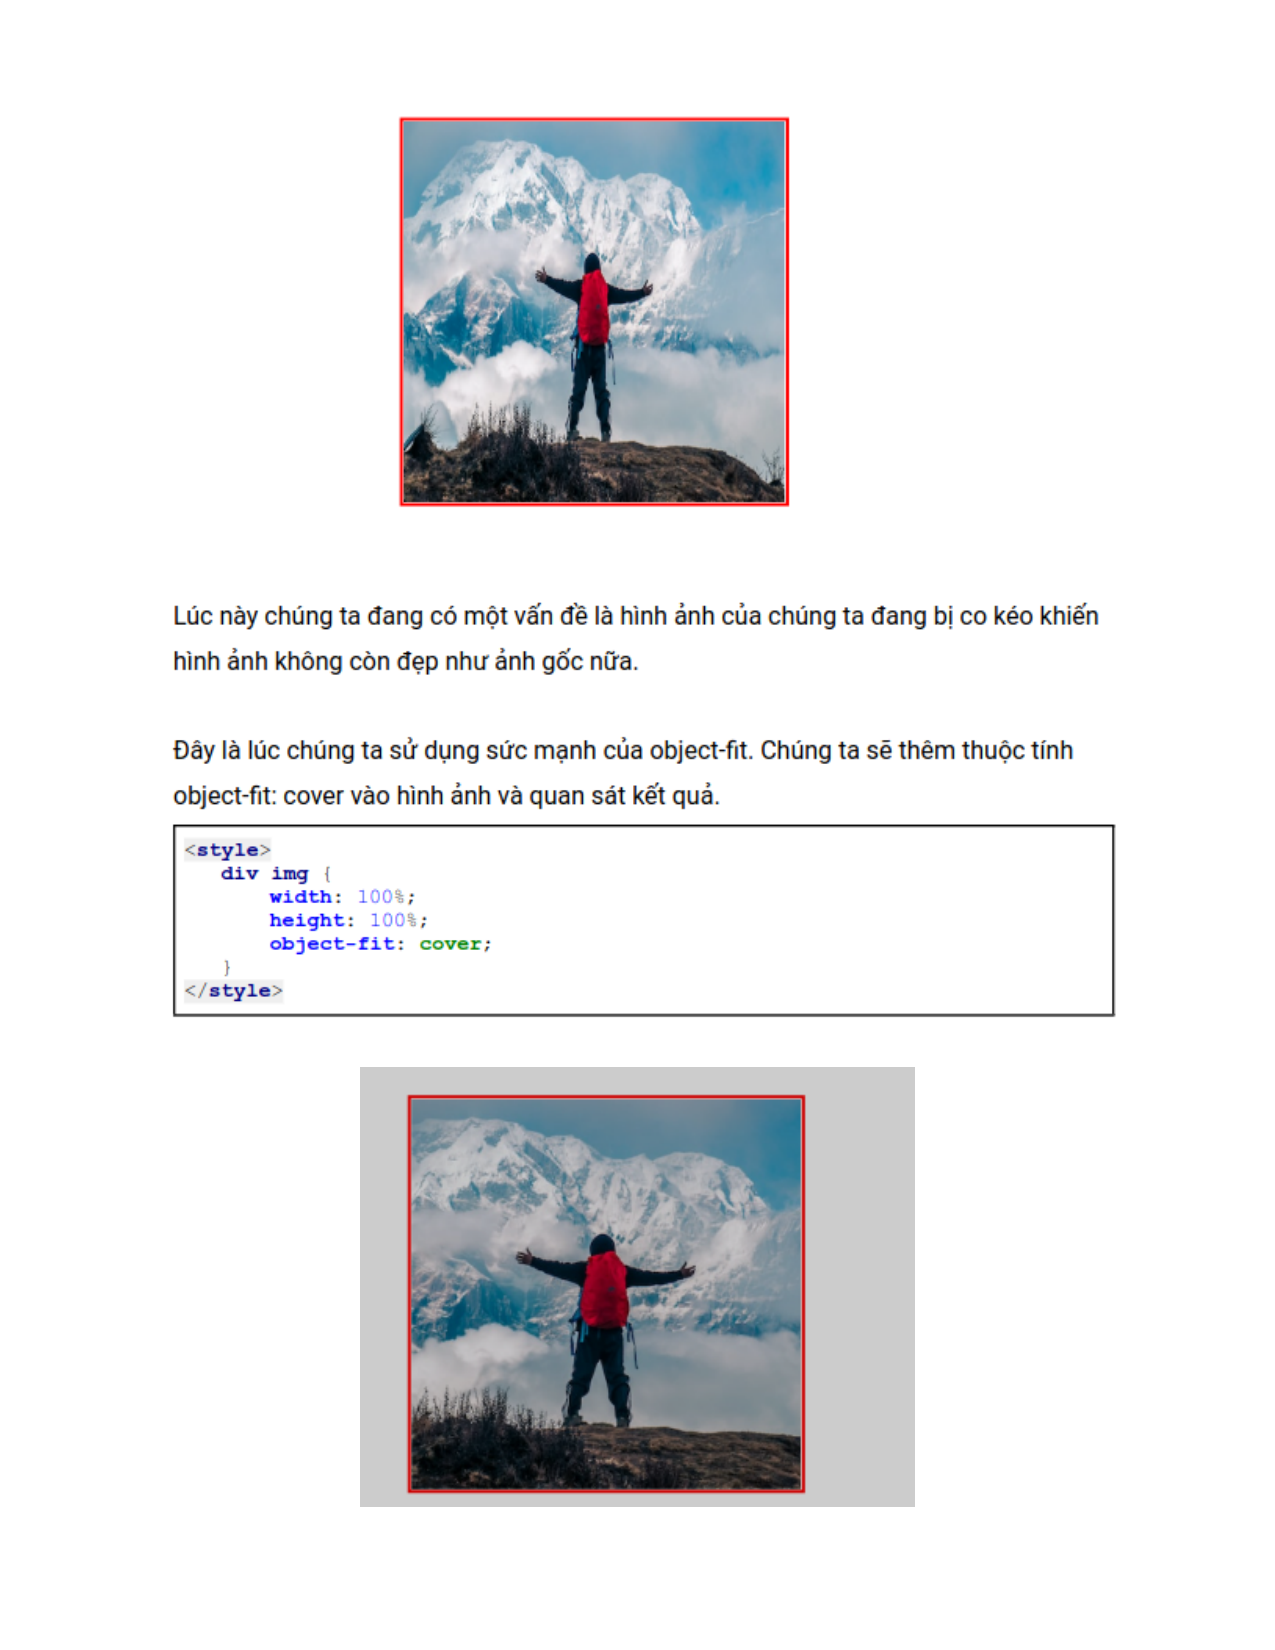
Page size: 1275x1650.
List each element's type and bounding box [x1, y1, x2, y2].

picture [140, 578, 1136, 1039]
picture [360, 1067, 915, 1507]
picture [357, 103, 852, 540]
